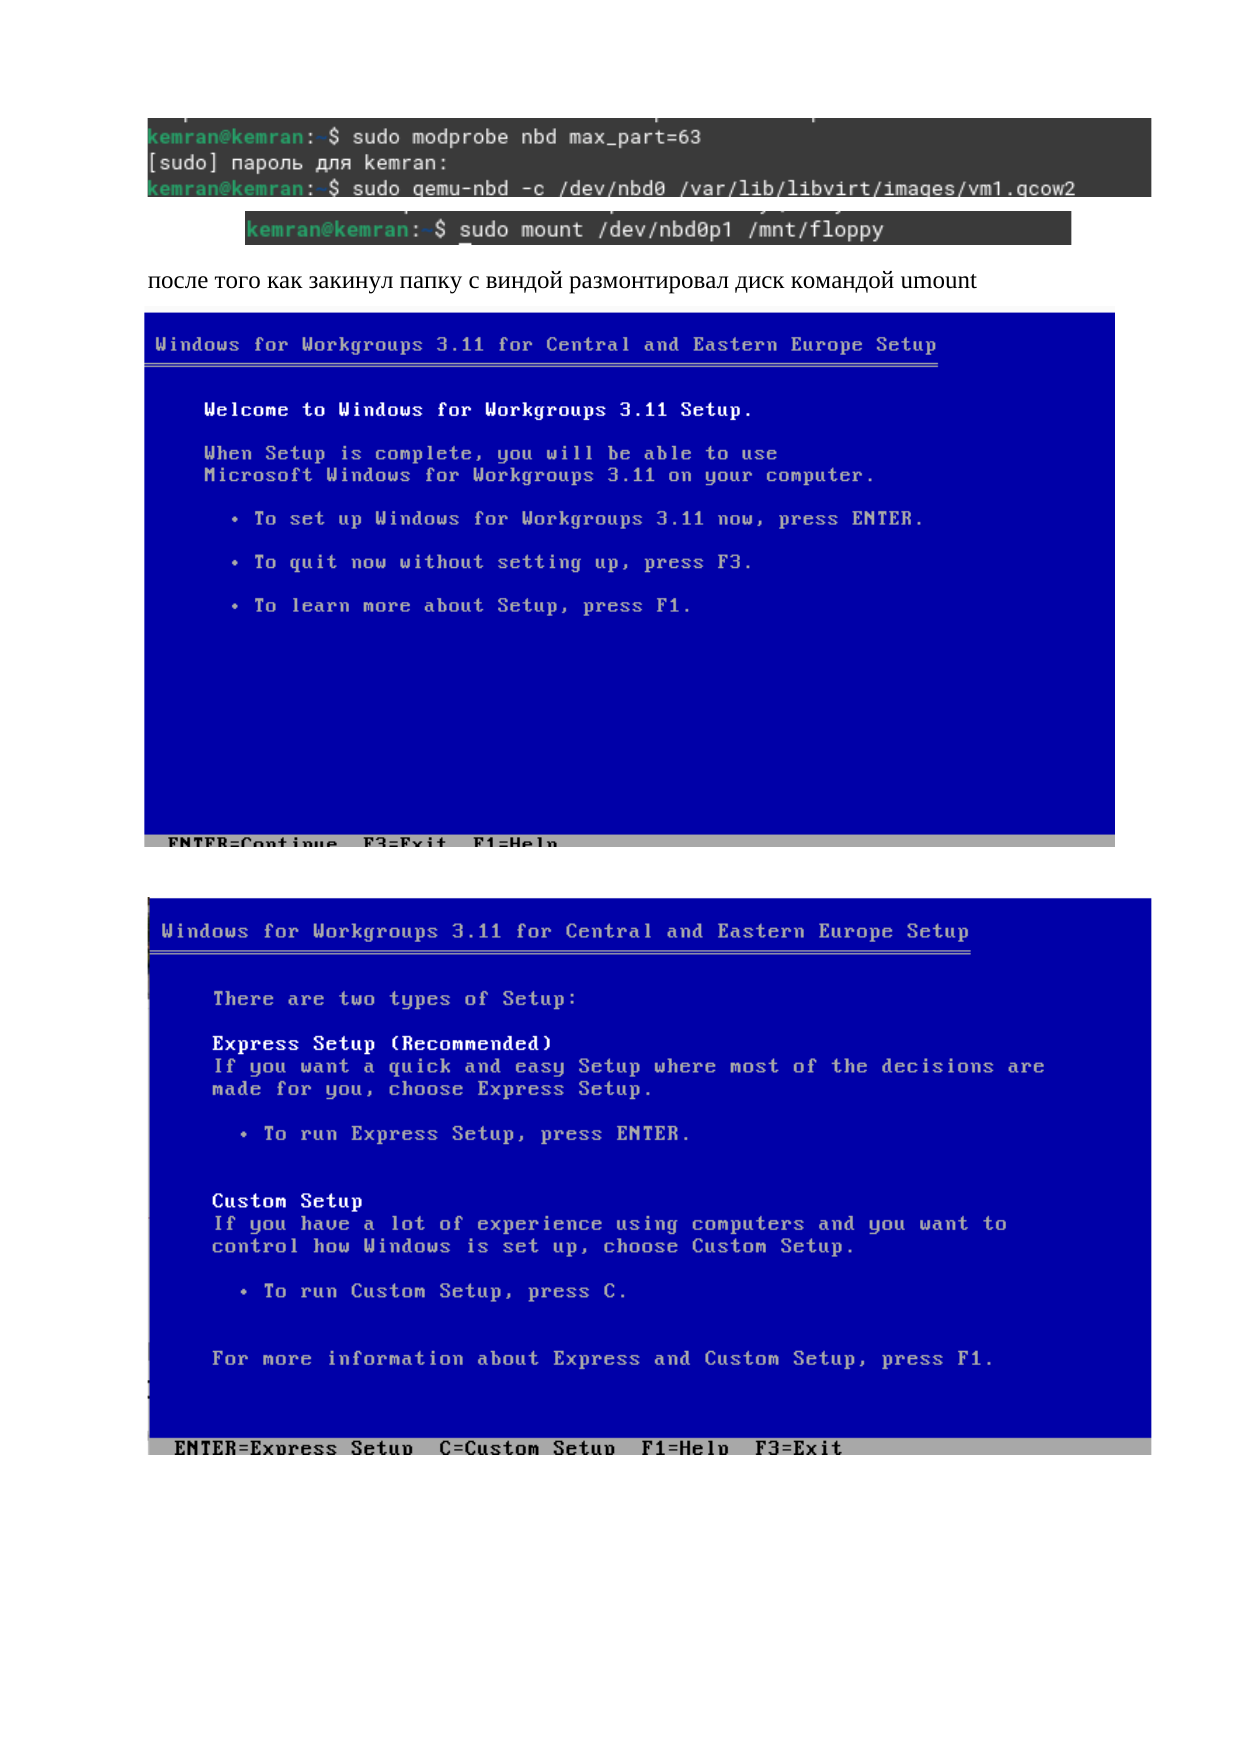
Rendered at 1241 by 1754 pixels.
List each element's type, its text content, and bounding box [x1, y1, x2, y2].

picture [147, 118, 1152, 197]
picture [245, 211, 1072, 245]
picture [147, 897, 1152, 1455]
text после того как закинул папку с виндой размонтировал диск командой umount [148, 265, 1152, 294]
picture [144, 306, 1115, 847]
